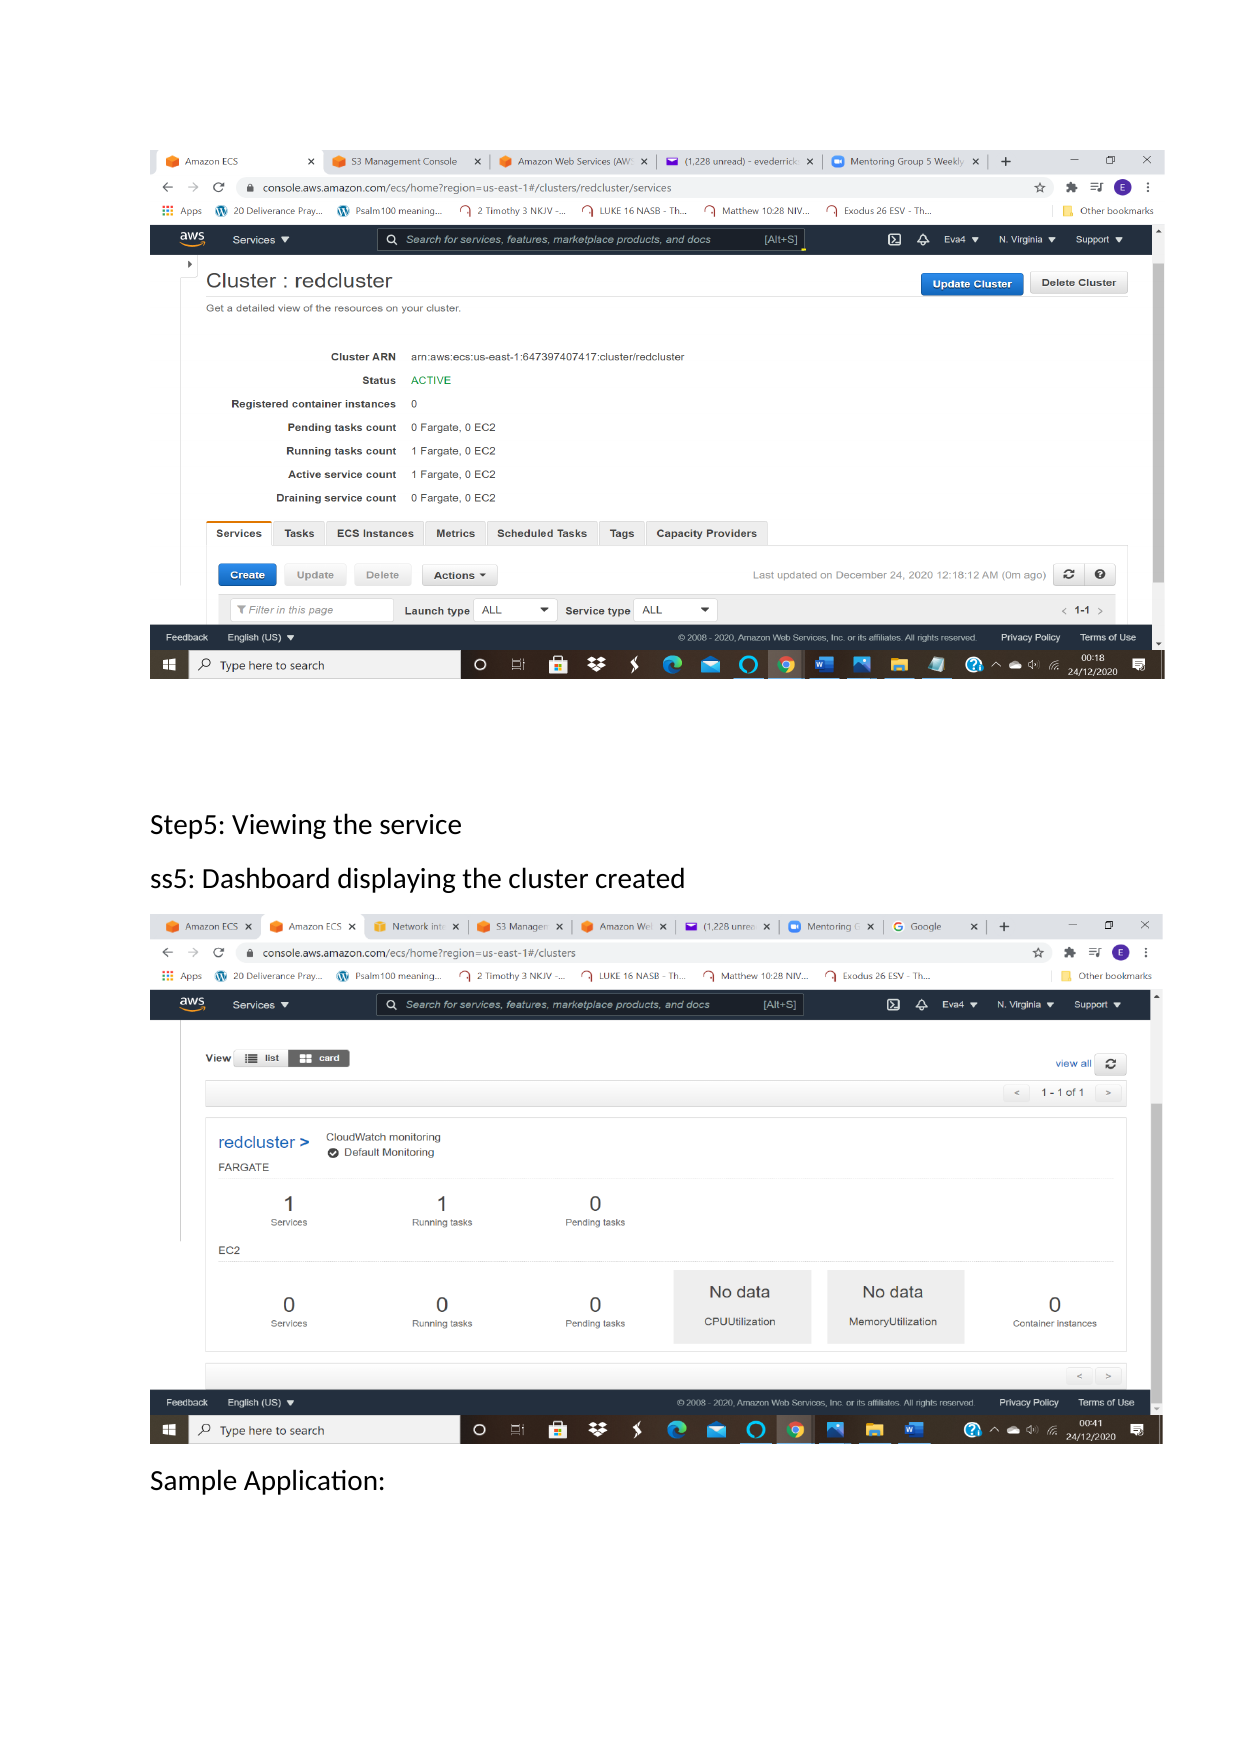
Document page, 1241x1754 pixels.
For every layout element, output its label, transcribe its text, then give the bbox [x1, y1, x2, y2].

text Sample Application: [150, 1462, 1090, 1497]
text ss5: Dashboard displaying the cluster created [150, 860, 1090, 896]
text Step5: Viewing the service [150, 806, 1090, 842]
